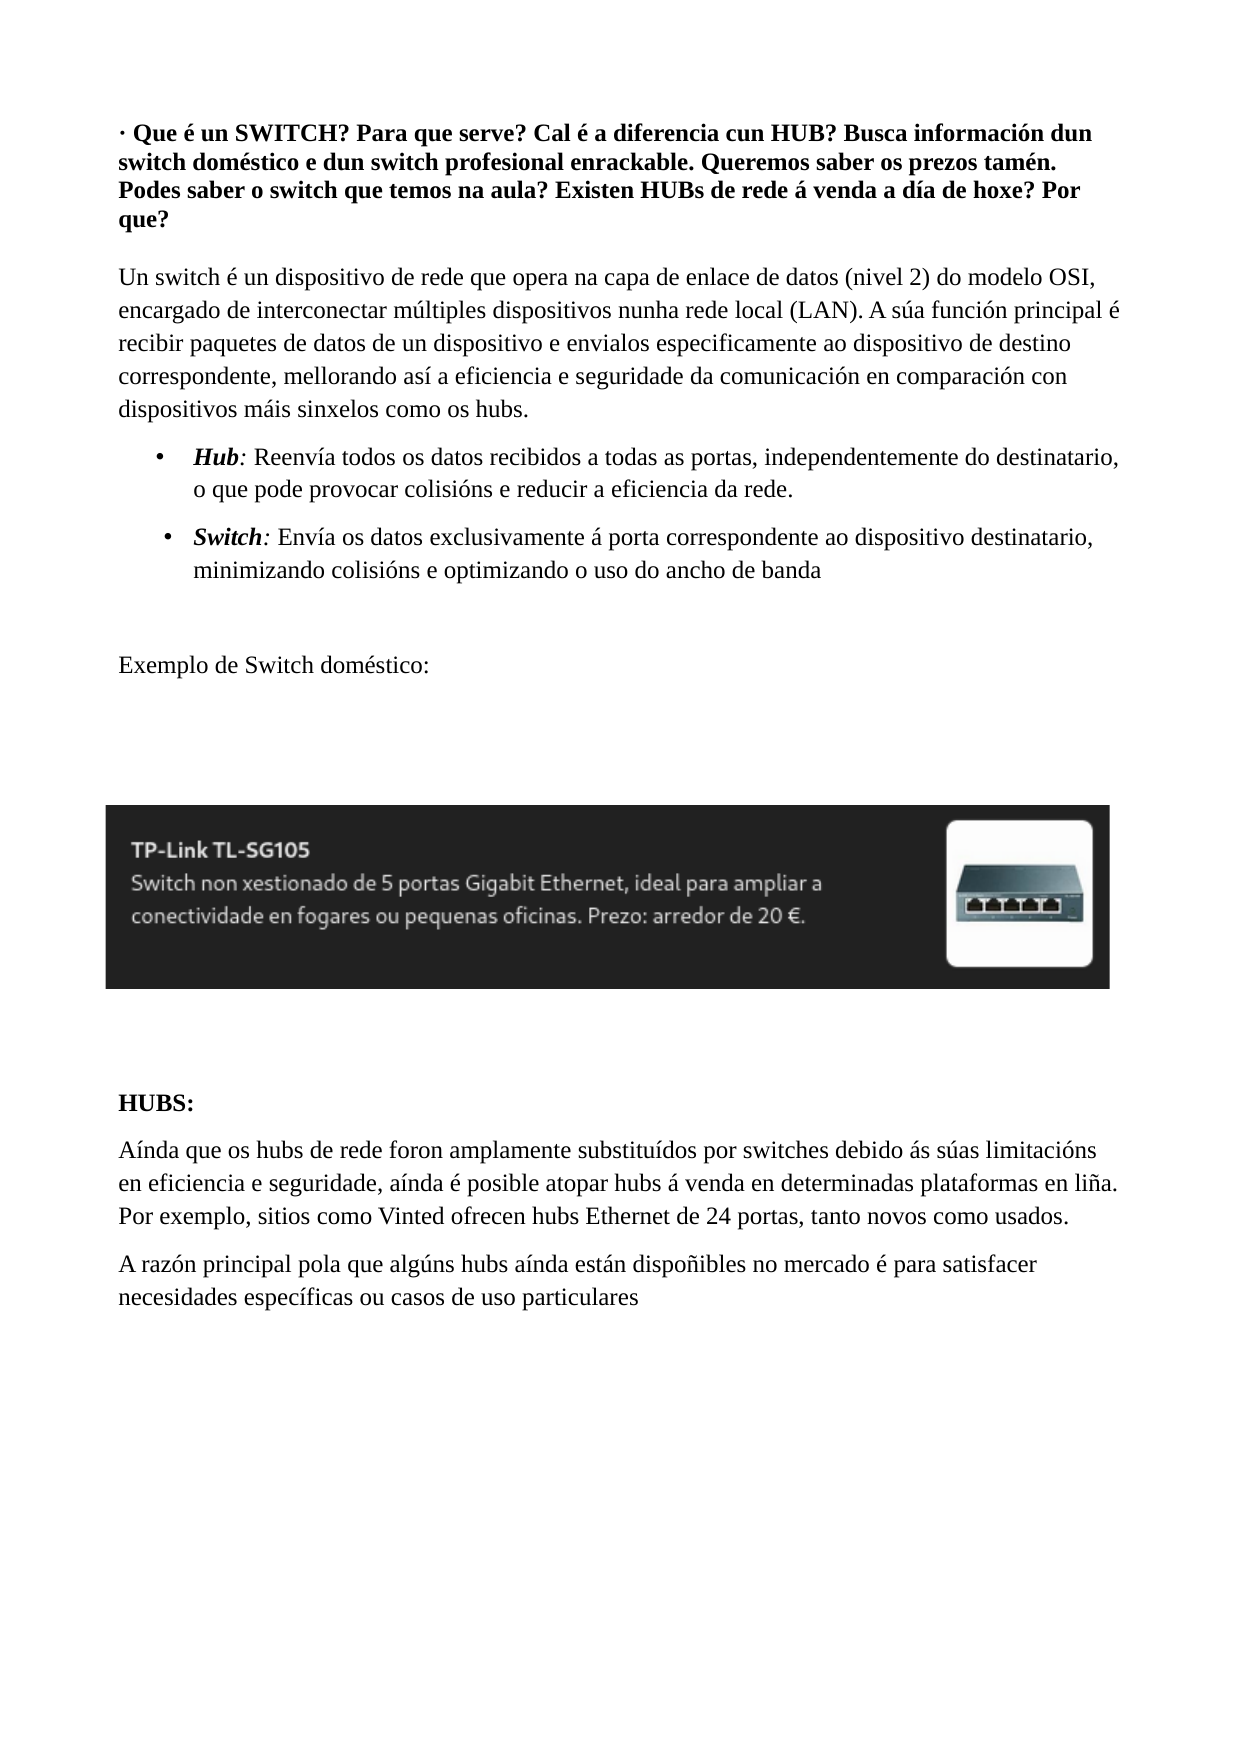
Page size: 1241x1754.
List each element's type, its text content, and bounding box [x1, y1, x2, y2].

picture [105, 805, 1110, 989]
text Un switch é un dispositivo de rede que opera na capa de enlace de datos (nivel 2) do modelo OSI, encargado de interconectar múltiples dispositivos nunha rede local (LAN). A súa función principal é recibir paquetes de datos de un dispositivo e envialos especificamente ao dispositivo de destino correspondente, mellorando así a eficiencia e seguridade da comunicación en comparación con dispositivos máis sinxelos como os hubs. [118, 262, 1122, 423]
list Switch: Envía os datos exclusivamente á porta correspondente ao dispositivo destinatario, minimizando colisións e optimizando o uso do ancho de banda [164, 522, 1122, 584]
text Exemplo de Switch doméstico: [118, 650, 1122, 679]
list Hub: Reenvía todos os datos recibidos a todas as portas, independentemente do destinatario, o que pode provocar colisións e reducir a eficiencia da rede. [156, 442, 1122, 503]
text Aínda que os hubs de rede foron amplamente substituídos por switches debido ás súas limitacións en eficiencia e seguridade, aínda é posible atopar hubs á venda en determinadas plataformas en liña. Por exemplo, sitios como Vinted ofrecen hubs Ethernet de 24 portas, tanto novos como usados. [118, 1135, 1122, 1230]
text · Que é un SWITCH? Para que serve? Cal é a diferencia cun HUB? Busca información dun switch doméstico e dun switch profesional enrackable. Queremos saber os prezos tamén. Podes saber o switch que temos na aula? Existen HUBs de rede á venda a día de hoxe? Por que? [118, 118, 1122, 233]
text HUBS: [118, 1088, 1122, 1116]
text A razón principal pola que algúns hubs aínda están dispoñibles no mercado é para satisfacer necesidades específicas ou casos de uso particulares [118, 1249, 1122, 1311]
